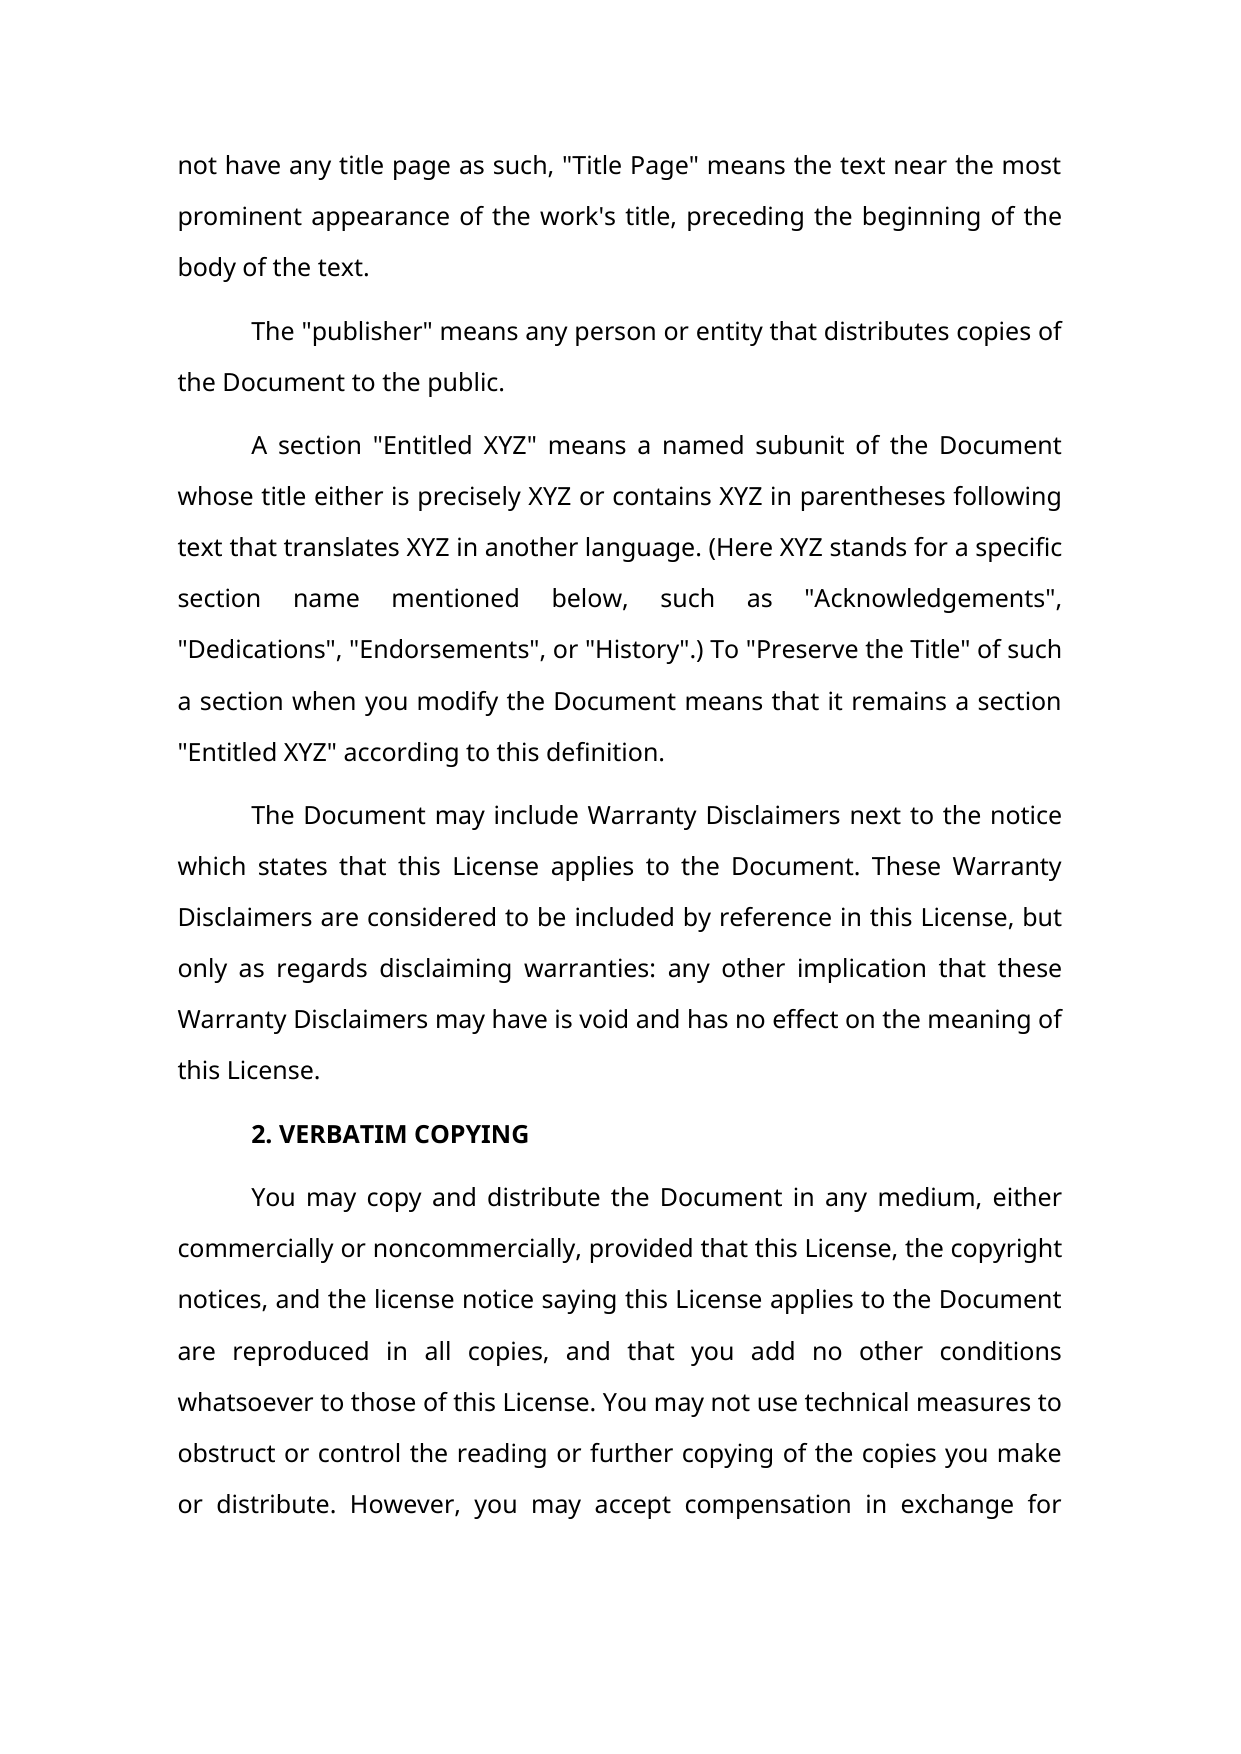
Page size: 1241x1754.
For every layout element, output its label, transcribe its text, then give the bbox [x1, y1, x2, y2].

text not have any title page as such, "Title Page" means the text near the most prominent appearance of the work's title, preceding the beginning of the body of the text. [177, 148, 1063, 284]
text 2. VERBATIM COPYING [177, 1116, 1063, 1151]
text The Document may include Warranty Disclaimers next to the notice which states that this License applies to the Document. These Warranty Disclaimers are considered to be included by reference in this License, but only as regards disclaiming warranties: any other implication that these Warranty Disclaimers may have is void and has no effect on the meaning of this License. [177, 798, 1063, 1087]
text A section "Entitled XYZ" means a named subunit of the Document whose title either is precisely XYZ or contains XYZ in parentheses following text that translates XYZ in another language. (Here XYZ stands for a specific section name mentioned below, such as "Acknowledgements", "Dedications", "Endorsements", or "History".) To "Preserve the Title" of such a section when you modify the Document means that it remains a section "Entitled XYZ" according to this definition. [177, 428, 1063, 768]
text The "publisher" means any person or entity that distributes copies of the Document to the public. [177, 313, 1063, 398]
text You may copy and distribute the Document in any medium, either commercially or noncommercially, provided that this License, the copyright notices, and the license notice saying this License applies to the Document are reproduced in all copies, and that you add no other conditions whatsoever to those of this License. You may not use technical measures to obstruct or control the reading or further copying of the copies you make or distribute. However, you may accept compensation in exchange for [177, 1180, 1063, 1520]
